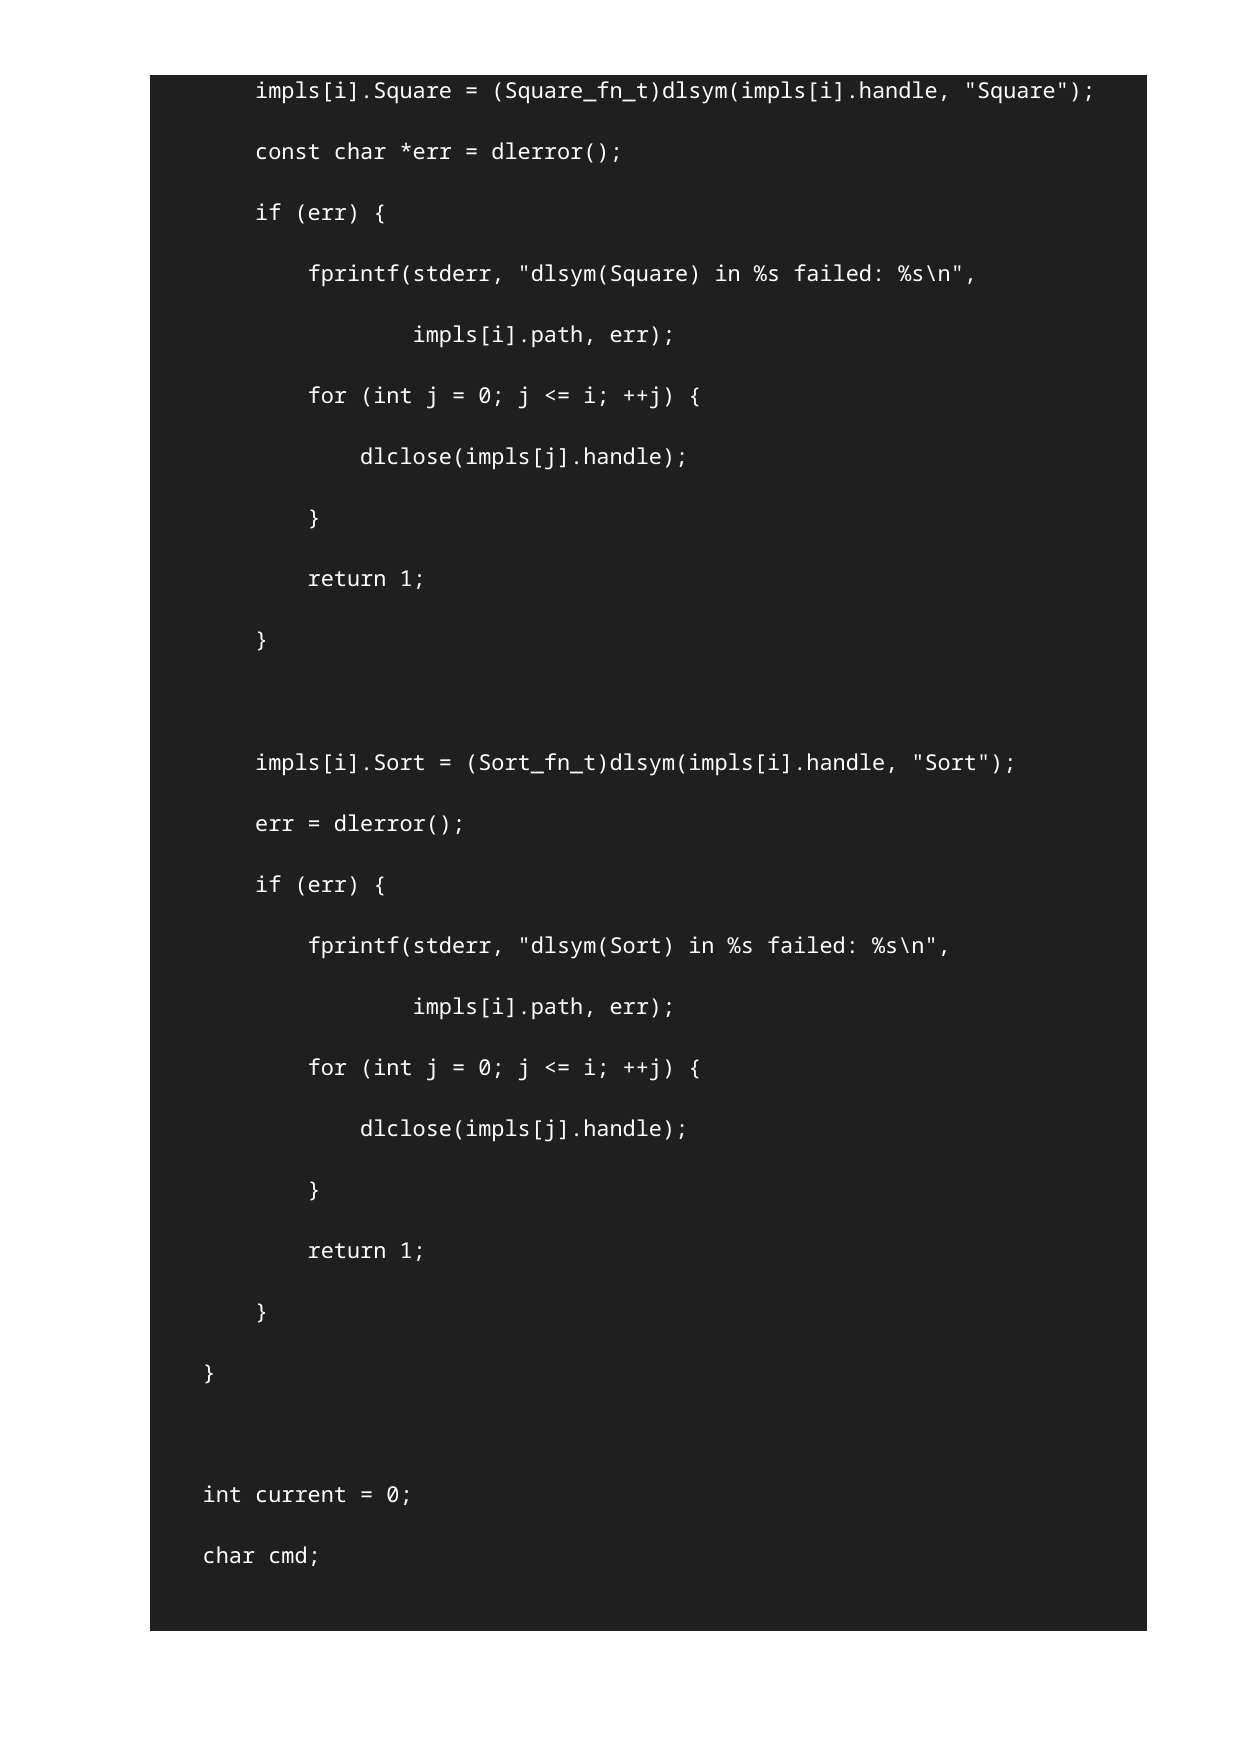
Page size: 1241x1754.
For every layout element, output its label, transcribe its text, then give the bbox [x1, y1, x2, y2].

text impls[i].Square = (Square_fn_t)dlsym(impls[i].handle, "Square"); [150, 75, 1147, 105]
text } [150, 1357, 1147, 1387]
text for (int j = 0; j <= i; ++j) { [150, 1052, 1147, 1081]
text impls[i].path, err); [150, 991, 1147, 1020]
text dlclose(impls[j].handle); [150, 1113, 1147, 1142]
text return 1; [150, 563, 1147, 593]
text err = dlerror(); [150, 807, 1147, 837]
text impls[i].path, err); [150, 319, 1147, 349]
text fprintf(stderr, "dlsym(Square) in %s failed: %s\n", [150, 258, 1147, 288]
text if (err) { [150, 197, 1147, 227]
text } [150, 1296, 1147, 1326]
text impls[i].Sort = (Sort_fn_t)dlsym(impls[i].handle, "Sort"); [150, 746, 1147, 776]
text fprintf(stderr, "dlsym(Sort) in %s failed: %s\n", [150, 929, 1147, 959]
text char cmd; [150, 1540, 1147, 1570]
text } [150, 624, 1147, 654]
text dlclose(impls[j].handle); [150, 441, 1147, 471]
text return 1; [150, 1235, 1147, 1264]
text if (err) { [150, 868, 1147, 898]
text } [150, 1174, 1147, 1203]
text for (int j = 0; j <= i; ++j) { [150, 380, 1147, 410]
text } [150, 502, 1147, 532]
text const char *err = dlerror(); [150, 136, 1147, 166]
text int current = 0; [150, 1479, 1147, 1509]
